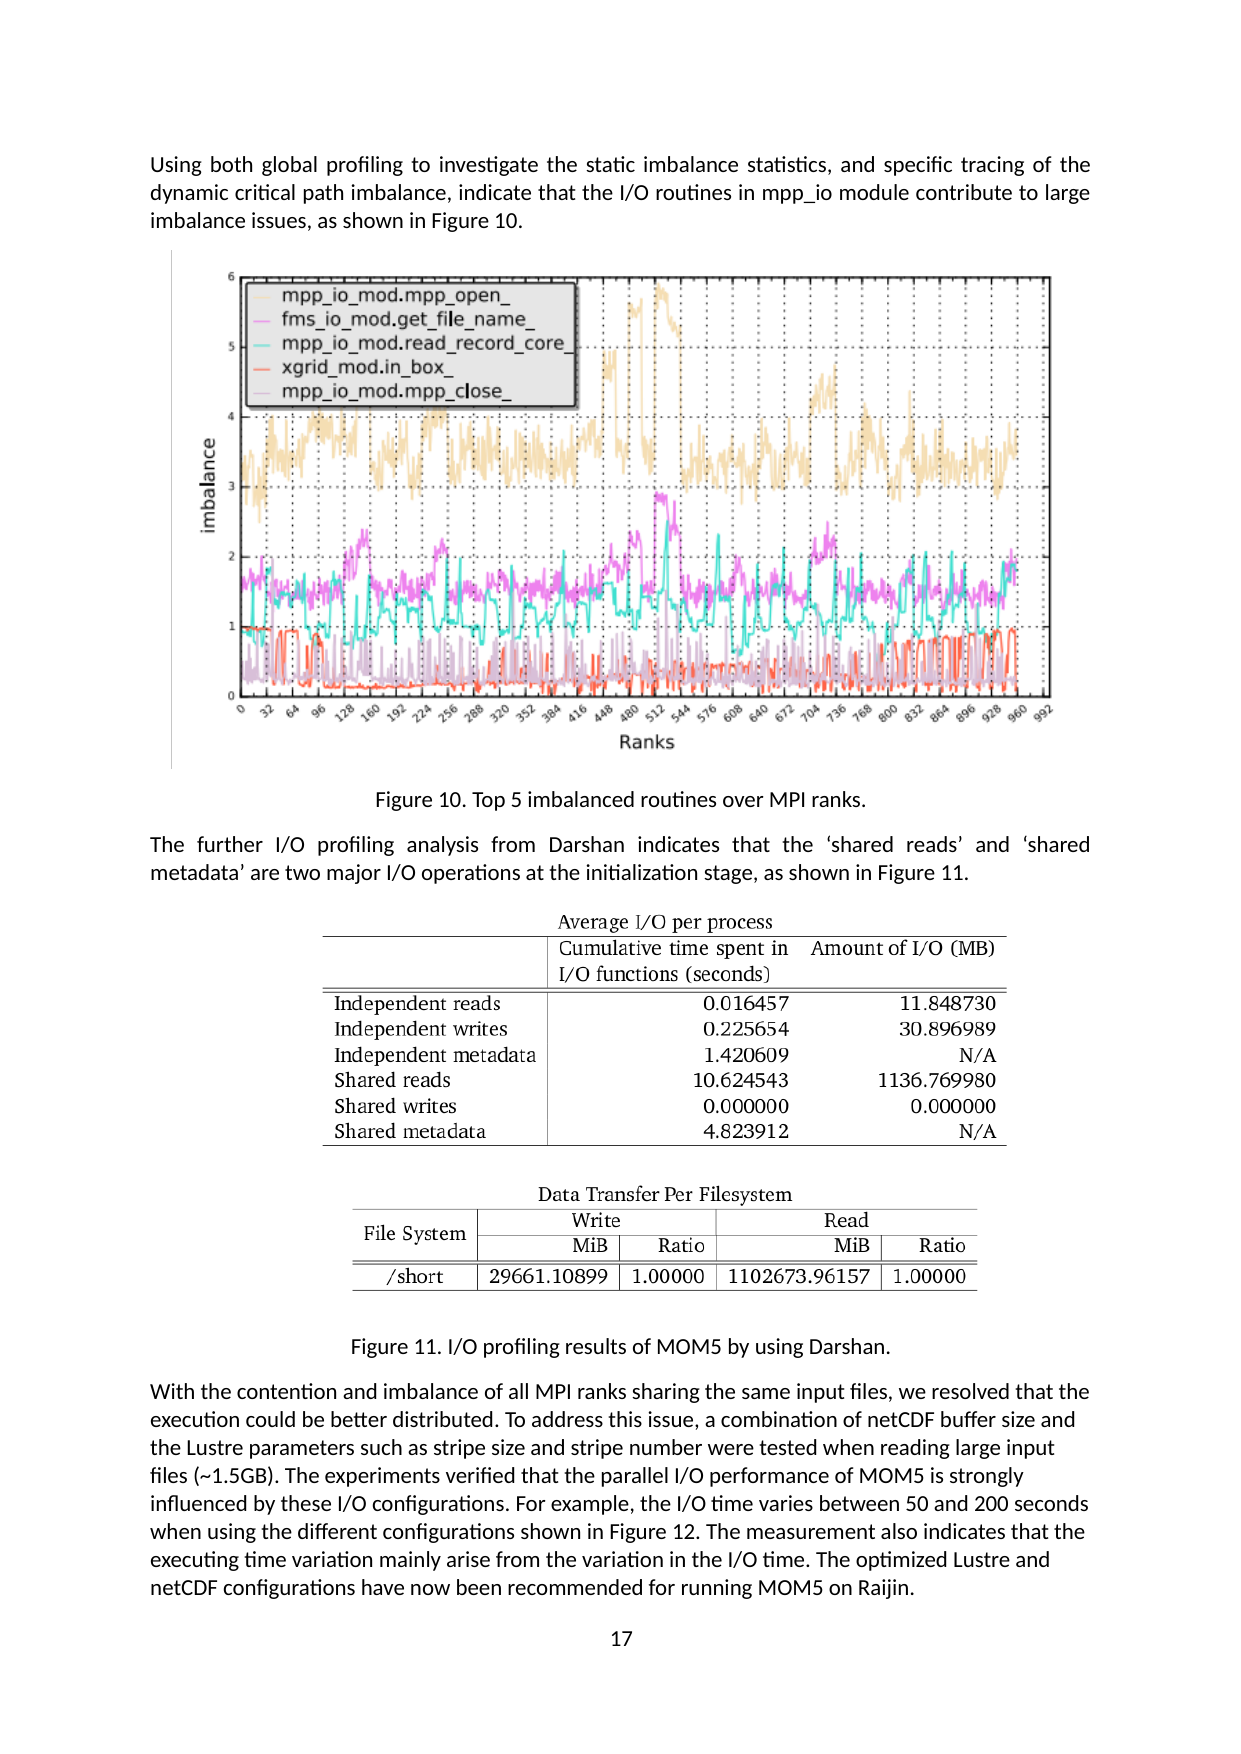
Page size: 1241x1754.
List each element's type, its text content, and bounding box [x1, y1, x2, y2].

text Figure 10. Top 5 imbalanced routines over MPI ranks. [150, 786, 1092, 814]
text Using both global profiling to investigate the static imbalance statistics, and specific tracing of the dynamic critical path imbalance, indicate that the I/O routines in mpp_io module contribute to large imbalance issues, as shown in Figure 10. [150, 150, 1092, 234]
text With the contention and imbalance of all MPI ranks sharing the same input files, we resolved that the execution could be better distributed. To address this issue, a combination of netCDF buffer size and the Lustre parameters such as stripe size and stripe number were tested when reading large input files (~1.5GB). The experiments verified that the parallel I/O performance of MOM5 is strongly influenced by these I/O configurations. For example, the I/O time varies between 50 and 200 seconds when using the different configurations shown in Figure 12. The measurement also indicates that the executing time variation mainly arise from the variation in the I/O time. The optimized Lustre and netCDF configurations have now been recommended for running MOM5 on Raijin. [150, 1377, 1092, 1601]
picture [310, 903, 1007, 1316]
text Figure 11. I/O profiling results of MOM5 by using Darshan. [150, 1332, 1092, 1360]
text The further I/O profiling analysis from Darshan indicates that the ‘shared reads’ and ‘shared metadata’ are two major I/O operations at the initialization stage, as shown in Figure 11. [150, 830, 1092, 886]
